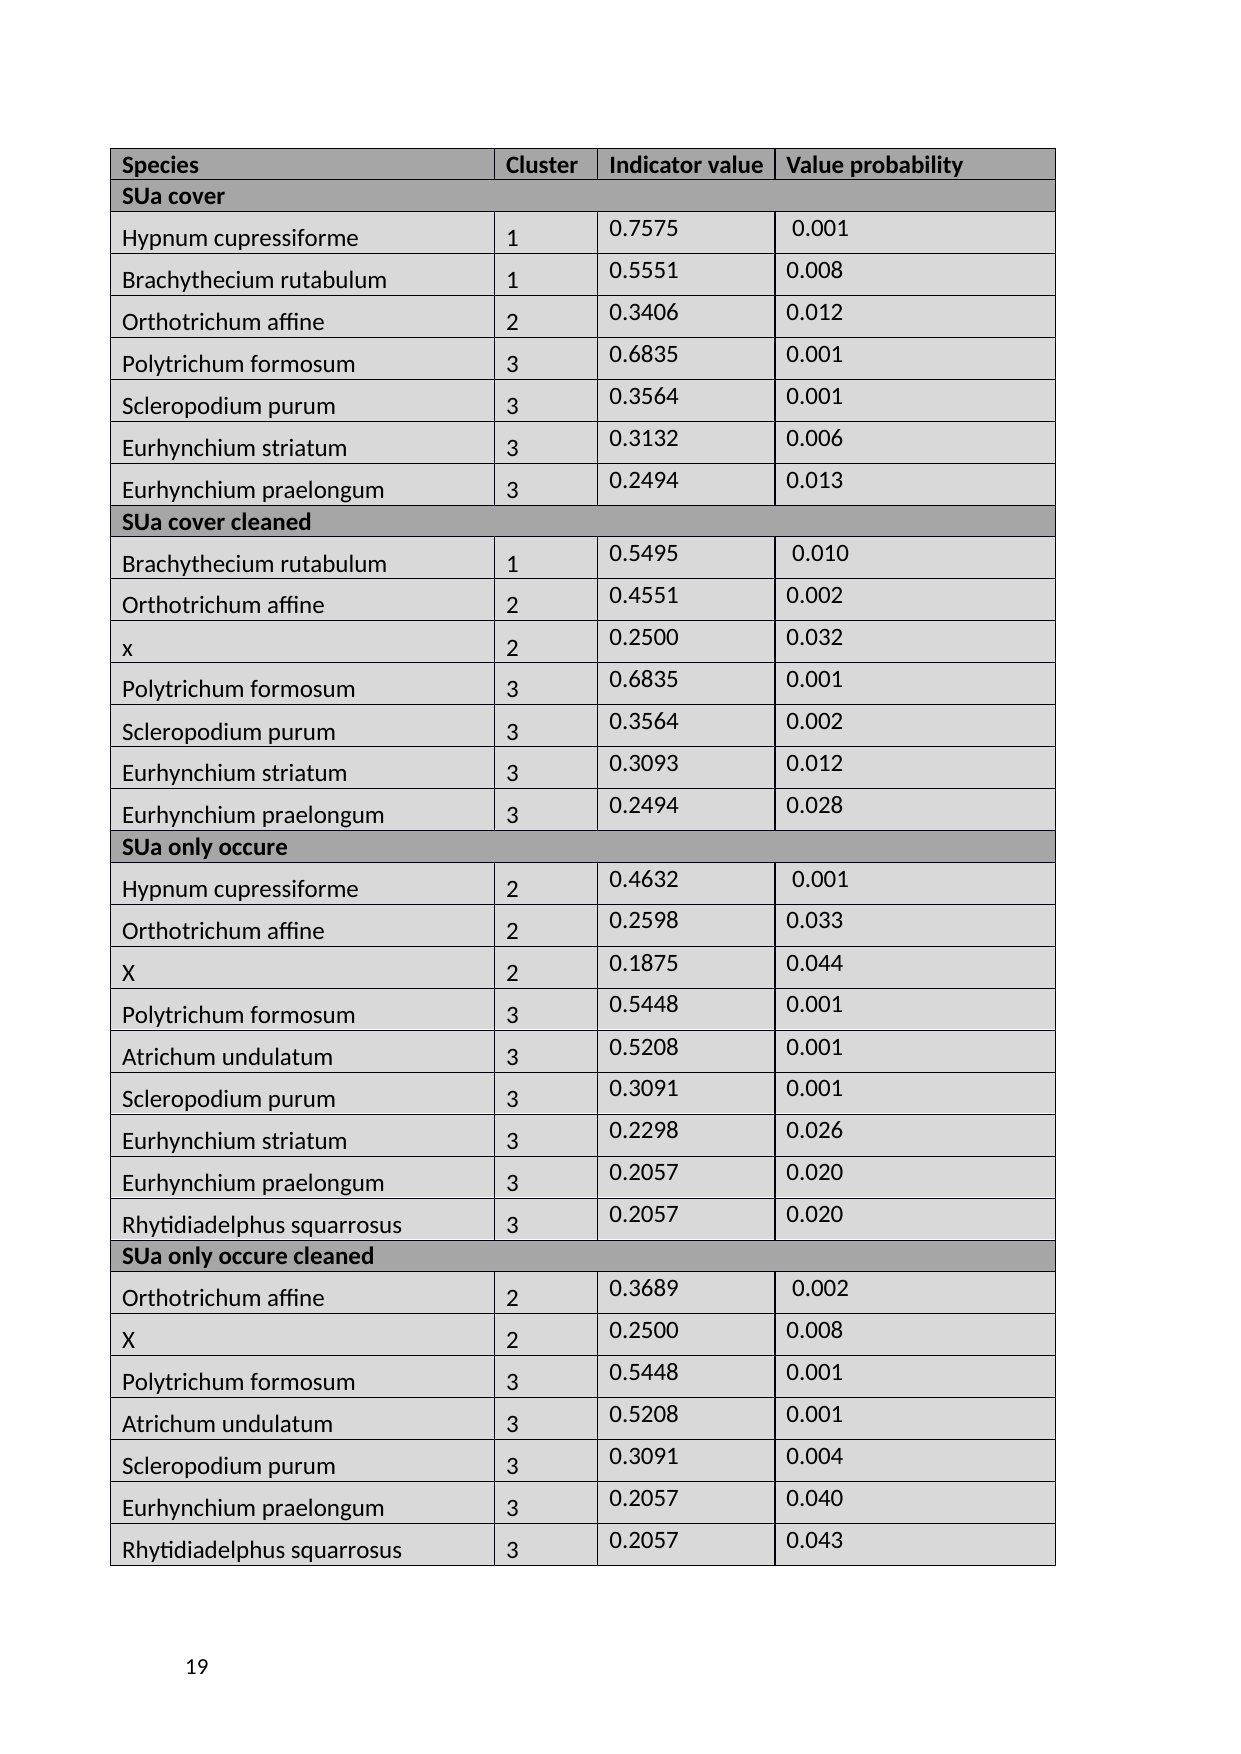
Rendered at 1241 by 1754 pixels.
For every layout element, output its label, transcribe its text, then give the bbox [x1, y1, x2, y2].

table_cell 2 [495, 1272, 597, 1313]
table_cell Eurhynchium praelongum [111, 464, 494, 505]
table_cell Brachythecium rutabulum [111, 254, 494, 295]
table_cell 0.4632 [598, 863, 774, 904]
table_cell 0.012 [776, 747, 1055, 788]
table_cell 0.6835 [598, 663, 774, 704]
table_cell 0.2298 [598, 1115, 774, 1156]
table_cell Hypnum cupressiforme [111, 212, 494, 253]
table_cell Polytrichum formosum [111, 989, 494, 1029]
table_cell Scleropodium purum [111, 1073, 494, 1113]
table_cell 0.001 [776, 1031, 1055, 1072]
table_cell Atrichum undulatum [111, 1398, 494, 1439]
table_cell Eurhynchium praelongum [111, 1482, 494, 1523]
table_cell x [111, 621, 494, 662]
table_cell 2 [495, 905, 597, 946]
table_cell Orthotrichum affine [111, 296, 494, 337]
table_cell 0.3564 [598, 705, 774, 746]
table_cell SUa cover [111, 180, 1055, 211]
table_cell 0.5208 [598, 1398, 774, 1439]
table_cell 0.012 [776, 296, 1055, 337]
table_cell 0.5448 [598, 989, 774, 1029]
table_cell Scleropodium purum [111, 1440, 494, 1481]
table_cell Rhytidiadelphus squarrosus [111, 1199, 494, 1239]
table_cell Orthotrichum affine [111, 1272, 494, 1313]
table_cell 3 [495, 1073, 597, 1113]
table_cell 0.7575 [598, 212, 774, 253]
table_cell 1 [495, 537, 597, 578]
table_header Species [111, 149, 494, 179]
table_cell 0.2500 [598, 621, 774, 662]
table_cell 3 [495, 663, 597, 704]
table_cell 3 [495, 1482, 597, 1523]
table_cell 0.2057 [598, 1482, 774, 1523]
table_cell Eurhynchium striatum [111, 1115, 494, 1156]
table_cell 0.001 [776, 380, 1055, 421]
table_cell 0.4551 [598, 579, 774, 620]
table_cell 0.3091 [598, 1073, 774, 1113]
table_cell 0.001 [776, 212, 1055, 253]
table_cell 0.3093 [598, 747, 774, 788]
table_cell 2 [495, 1314, 597, 1355]
table_cell 0.2057 [598, 1157, 774, 1197]
table_cell 0.026 [776, 1115, 1055, 1156]
table_cell Brachythecium rutabulum [111, 537, 494, 578]
table_cell 0.001 [776, 1073, 1055, 1113]
table_cell 0.3091 [598, 1440, 774, 1481]
table_header Cluster [495, 149, 597, 179]
table_cell 3 [495, 747, 597, 788]
table_cell 0.032 [776, 621, 1055, 662]
table_cell Orthotrichum affine [111, 905, 494, 946]
table_cell 0.033 [776, 905, 1055, 946]
table_cell Eurhynchium striatum [111, 422, 494, 463]
table_cell 1 [495, 254, 597, 295]
table_cell 0.2598 [598, 905, 774, 946]
table_cell 0.3564 [598, 380, 774, 421]
table_cell 0.5208 [598, 1031, 774, 1072]
table_cell 1 [495, 212, 597, 253]
table_cell Scleropodium purum [111, 380, 494, 421]
table_cell 2 [495, 947, 597, 988]
table_cell 0.2494 [598, 464, 774, 505]
table_cell 0.001 [776, 338, 1055, 379]
table_header Indicator value [598, 149, 774, 179]
table_cell Rhytidiadelphus squarrosus [111, 1524, 494, 1565]
table_cell X [111, 1314, 494, 1355]
table_cell 0.006 [776, 422, 1055, 463]
table_cell X [111, 947, 494, 988]
table_cell 0.5495 [598, 537, 774, 578]
table_cell 3 [495, 464, 597, 505]
table_cell 0.001 [776, 1398, 1055, 1439]
table_cell 0.001 [776, 663, 1055, 704]
table_cell 0.008 [776, 254, 1055, 295]
table_cell 3 [495, 338, 597, 379]
table_cell 3 [495, 789, 597, 830]
table_cell 0.2500 [598, 1314, 774, 1355]
table_cell 0.043 [776, 1524, 1055, 1565]
table_cell 3 [495, 1199, 597, 1239]
table_cell 3 [495, 1440, 597, 1481]
table_cell 3 [495, 1115, 597, 1156]
table_cell 0.008 [776, 1314, 1055, 1355]
table_cell 0.001 [776, 863, 1055, 904]
table_cell Polytrichum formosum [111, 1356, 494, 1397]
table_cell 3 [495, 1031, 597, 1072]
table_cell 0.002 [776, 705, 1055, 746]
table_cell 3 [495, 1398, 597, 1439]
table_cell Scleropodium purum [111, 705, 494, 746]
table_cell 0.002 [776, 579, 1055, 620]
table_cell 3 [495, 705, 597, 746]
table_cell 0.020 [776, 1157, 1055, 1197]
table_cell Eurhynchium praelongum [111, 789, 494, 830]
table_cell Hypnum cupressiforme [111, 863, 494, 904]
table_cell 3 [495, 422, 597, 463]
table_cell SUa only occure [111, 831, 1055, 862]
table_cell 0.004 [776, 1440, 1055, 1481]
table_cell 2 [495, 579, 597, 620]
table_cell 0.028 [776, 789, 1055, 830]
table_cell 0.2057 [598, 1199, 774, 1239]
table_cell 3 [495, 1524, 597, 1565]
table_cell Atrichum undulatum [111, 1031, 494, 1072]
table_cell Orthotrichum affine [111, 579, 494, 620]
table_cell 0.010 [776, 537, 1055, 578]
table_cell 0.3689 [598, 1272, 774, 1313]
table_cell Polytrichum formosum [111, 663, 494, 704]
table_cell Eurhynchium praelongum [111, 1157, 494, 1197]
table_cell 0.6835 [598, 338, 774, 379]
table_cell 0.040 [776, 1482, 1055, 1523]
table_cell SUa cover cleaned [111, 506, 1055, 536]
table_cell 0.5448 [598, 1356, 774, 1397]
table_cell 0.013 [776, 464, 1055, 505]
table_header Value probability [776, 149, 1055, 179]
table_cell 0.002 [776, 1272, 1055, 1313]
table_cell Eurhynchium striatum [111, 747, 494, 788]
table_cell 0.3406 [598, 296, 774, 337]
table_cell Polytrichum formosum [111, 338, 494, 379]
table_cell 3 [495, 989, 597, 1029]
table_cell 0.2057 [598, 1524, 774, 1565]
table_cell 2 [495, 296, 597, 337]
table_cell 2 [495, 621, 597, 662]
table_cell 3 [495, 1356, 597, 1397]
table_cell 2 [495, 863, 597, 904]
table_cell 0.001 [776, 1356, 1055, 1397]
table_cell 3 [495, 1157, 597, 1197]
table_cell SUa only occure cleaned [111, 1241, 1055, 1271]
table_cell 0.3132 [598, 422, 774, 463]
table_cell 0.5551 [598, 254, 774, 295]
table_cell 0.044 [776, 947, 1055, 988]
table_cell 3 [495, 380, 597, 421]
table_cell 0.1875 [598, 947, 774, 988]
table_cell 0.001 [776, 989, 1055, 1029]
table_cell 0.2494 [598, 789, 774, 830]
table_cell 0.020 [776, 1199, 1055, 1239]
